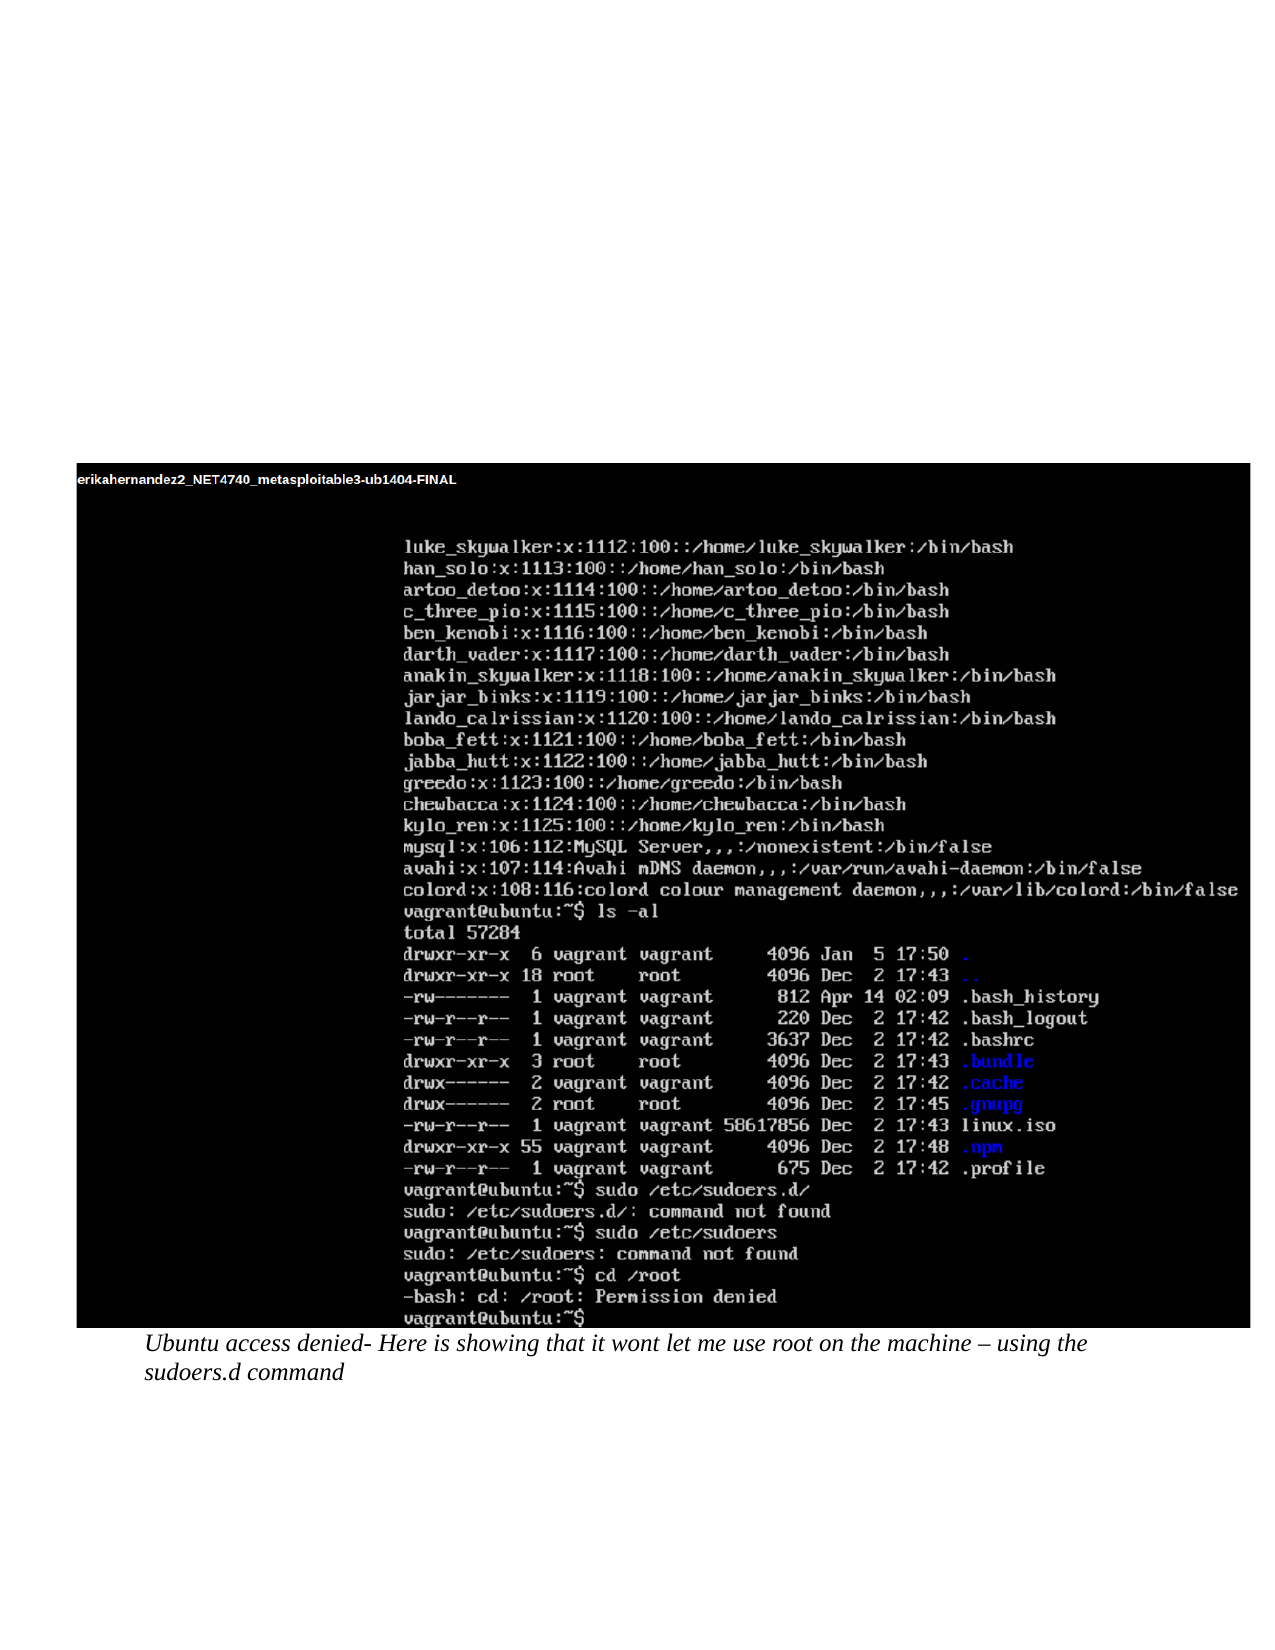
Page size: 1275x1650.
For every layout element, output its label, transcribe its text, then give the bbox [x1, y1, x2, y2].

text Ubuntu access denied- Here is showing that it wont let me use root on the machine – using the sudoers.d command [144, 1328, 1183, 1385]
picture [76, 463, 1251, 1328]
